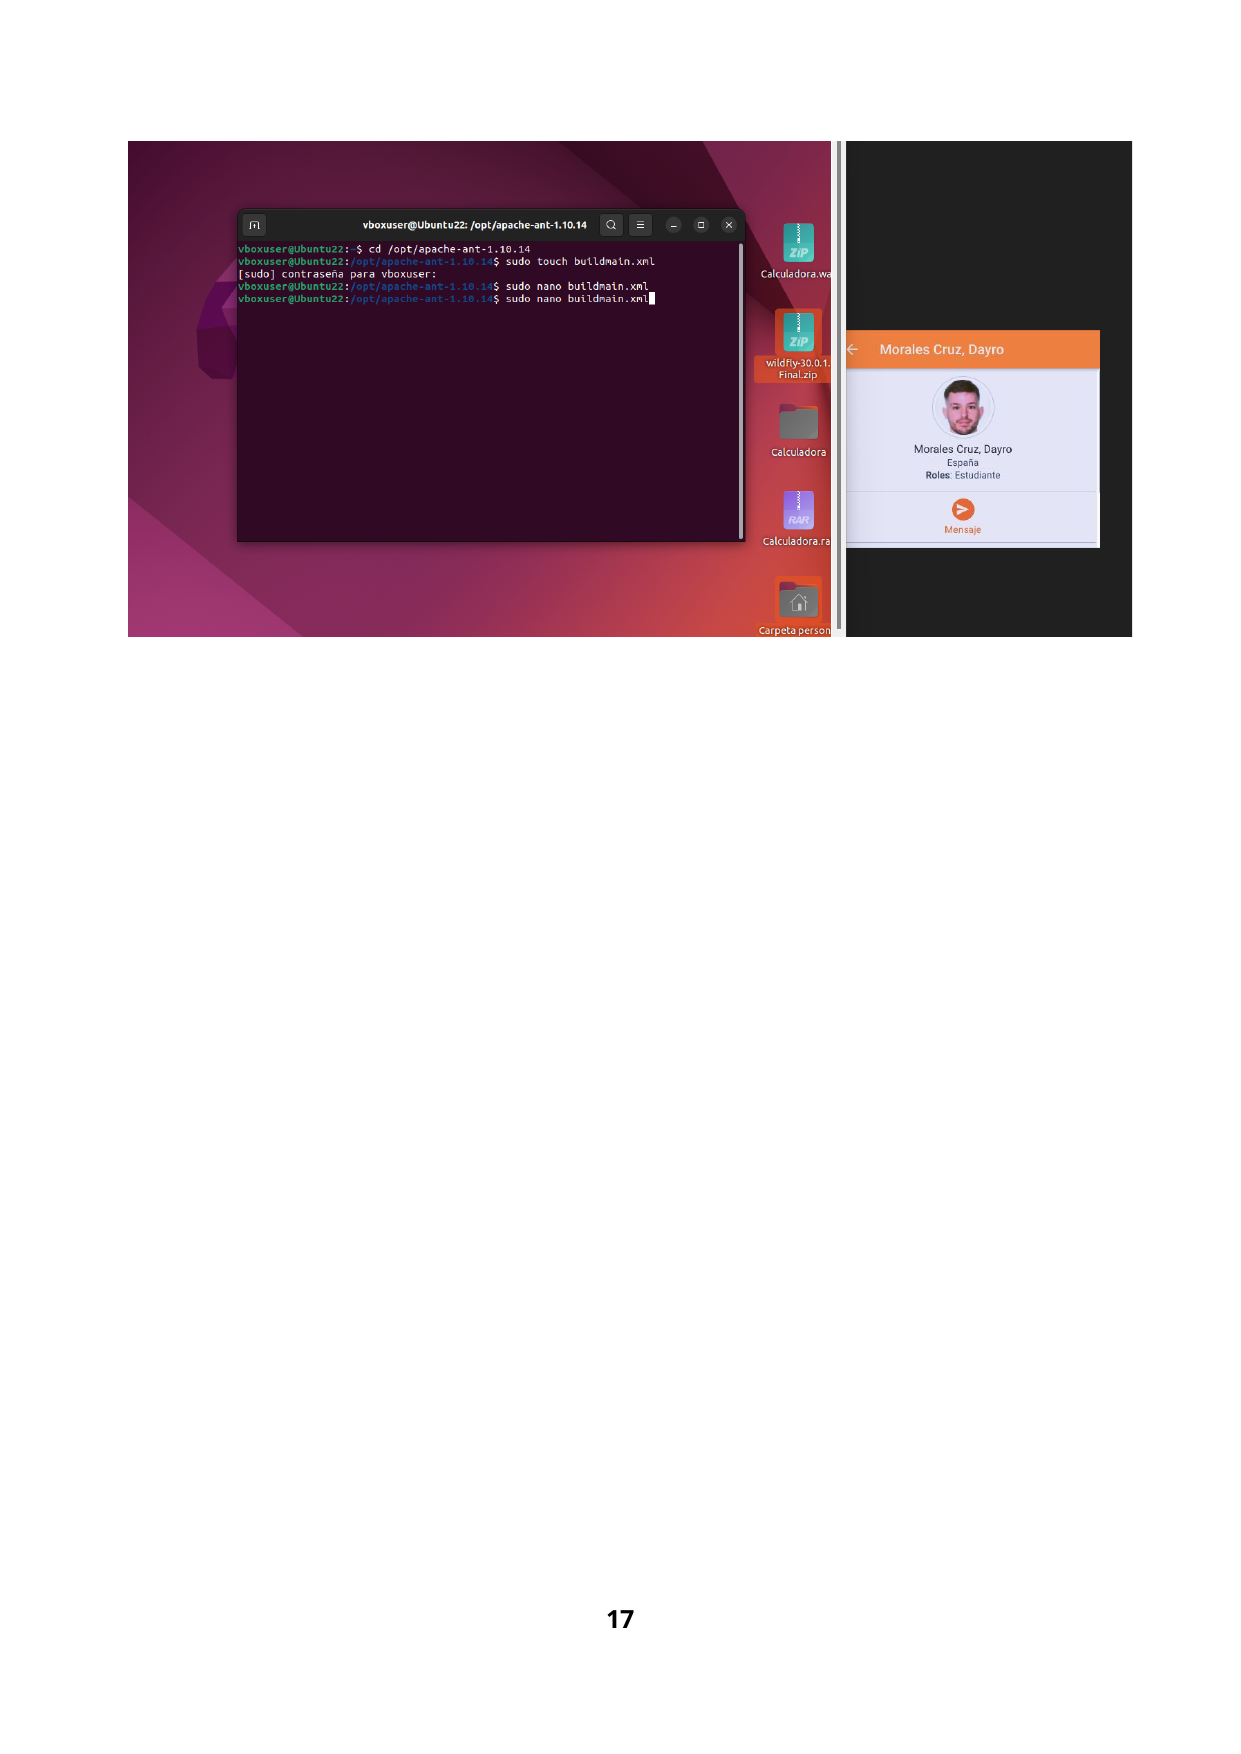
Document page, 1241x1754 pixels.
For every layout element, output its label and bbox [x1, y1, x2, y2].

picture [128, 141, 1133, 637]
